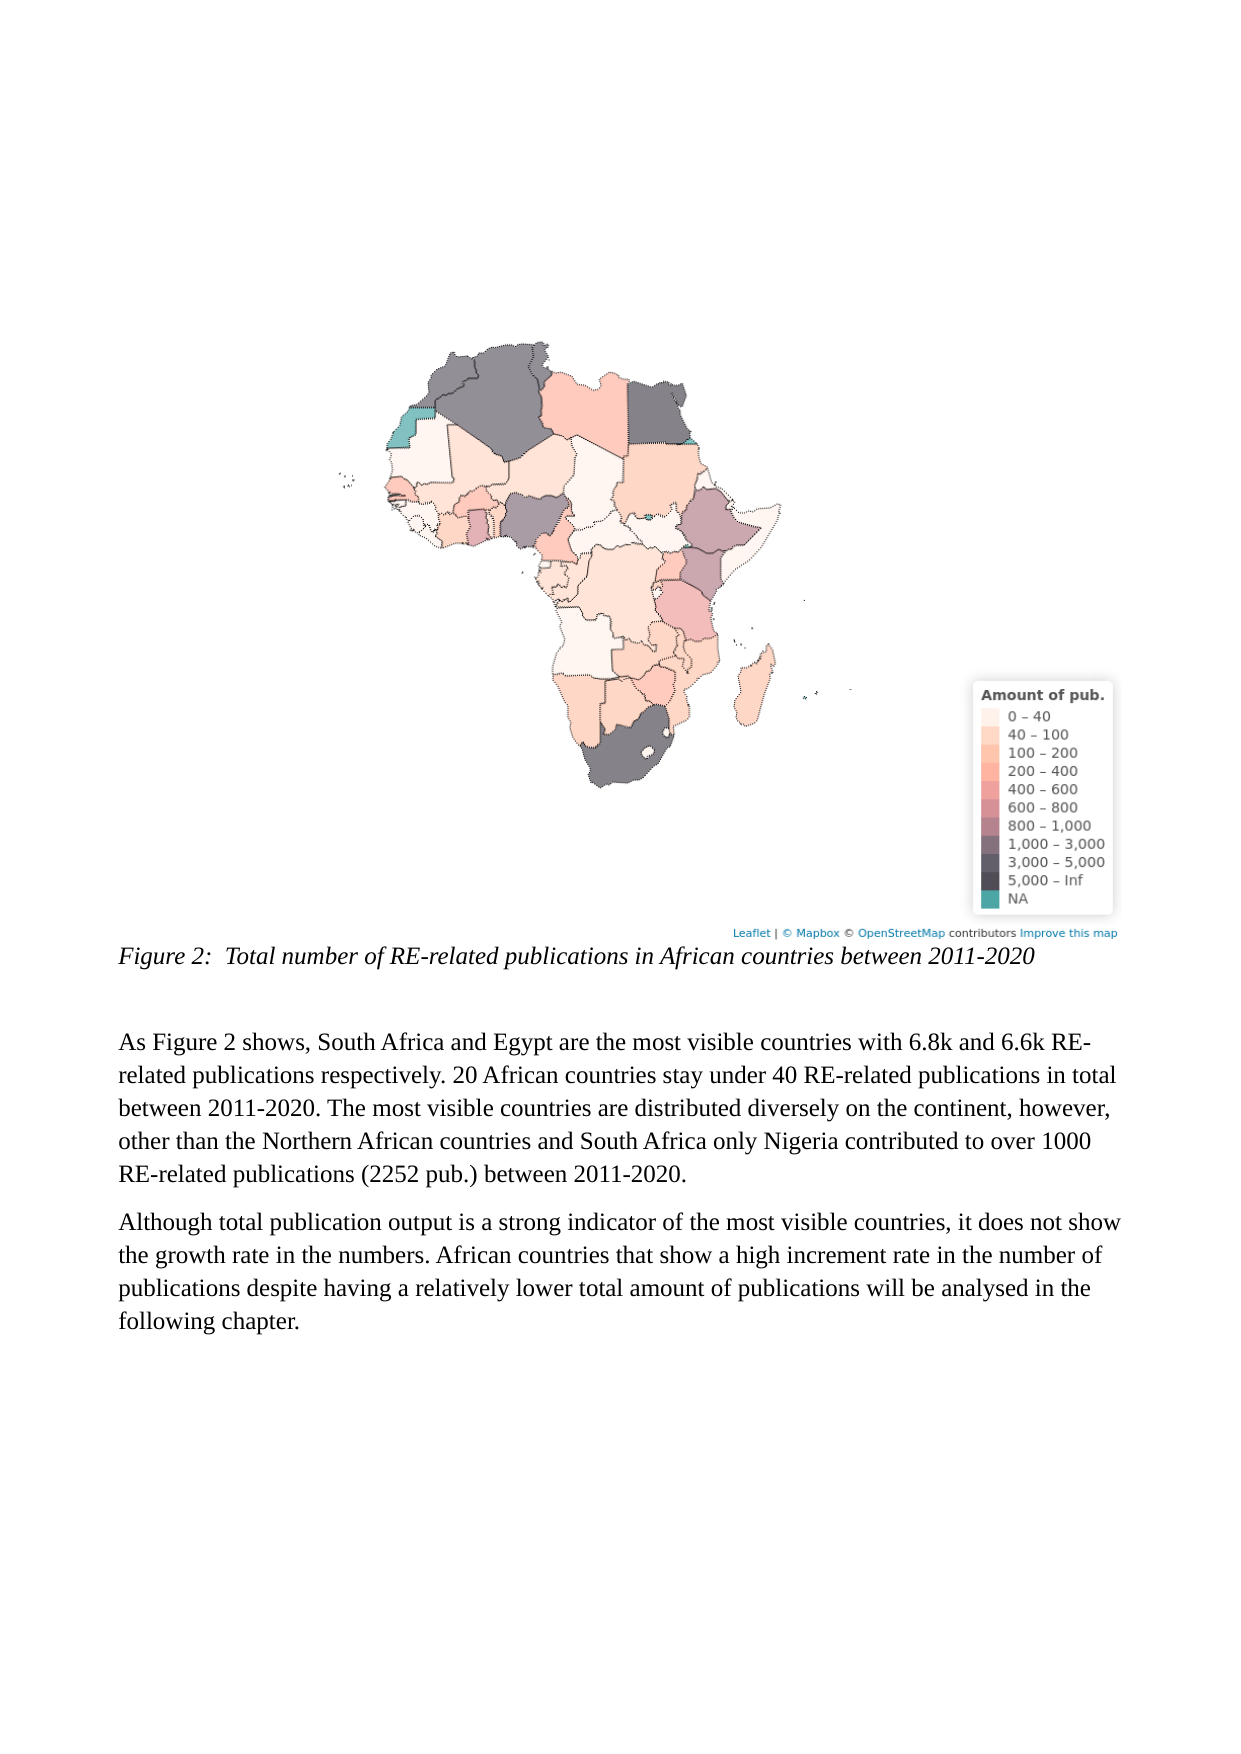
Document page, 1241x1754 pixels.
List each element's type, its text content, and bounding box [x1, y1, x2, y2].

text As Figure 2 shows, South Africa and Egypt are the most visible countries with 6.8k and 6.6k RE-related publications respectively. 20 African countries stay under 40 RE-related publications in total between 2011-2020. The most visible countries are distributed diversely on the continent, however, other than the Northern African countries and South Africa only Nigeria contributed to over 1000 RE-related publications (2252 pub.) between 2011-2020. [118, 1027, 1122, 1188]
picture [118, 188, 1123, 941]
text Figure 2: Total number of RE-related publications in African countries between 2011-2020 [118, 941, 1122, 970]
text Although total publication output is a strong indicator of the most visible countries, it does not show the growth rate in the numbers. African countries that show a high increment rate in the number of publications despite having a relatively lower total amount of publications will be analysed in the following chapter. [118, 1207, 1122, 1335]
